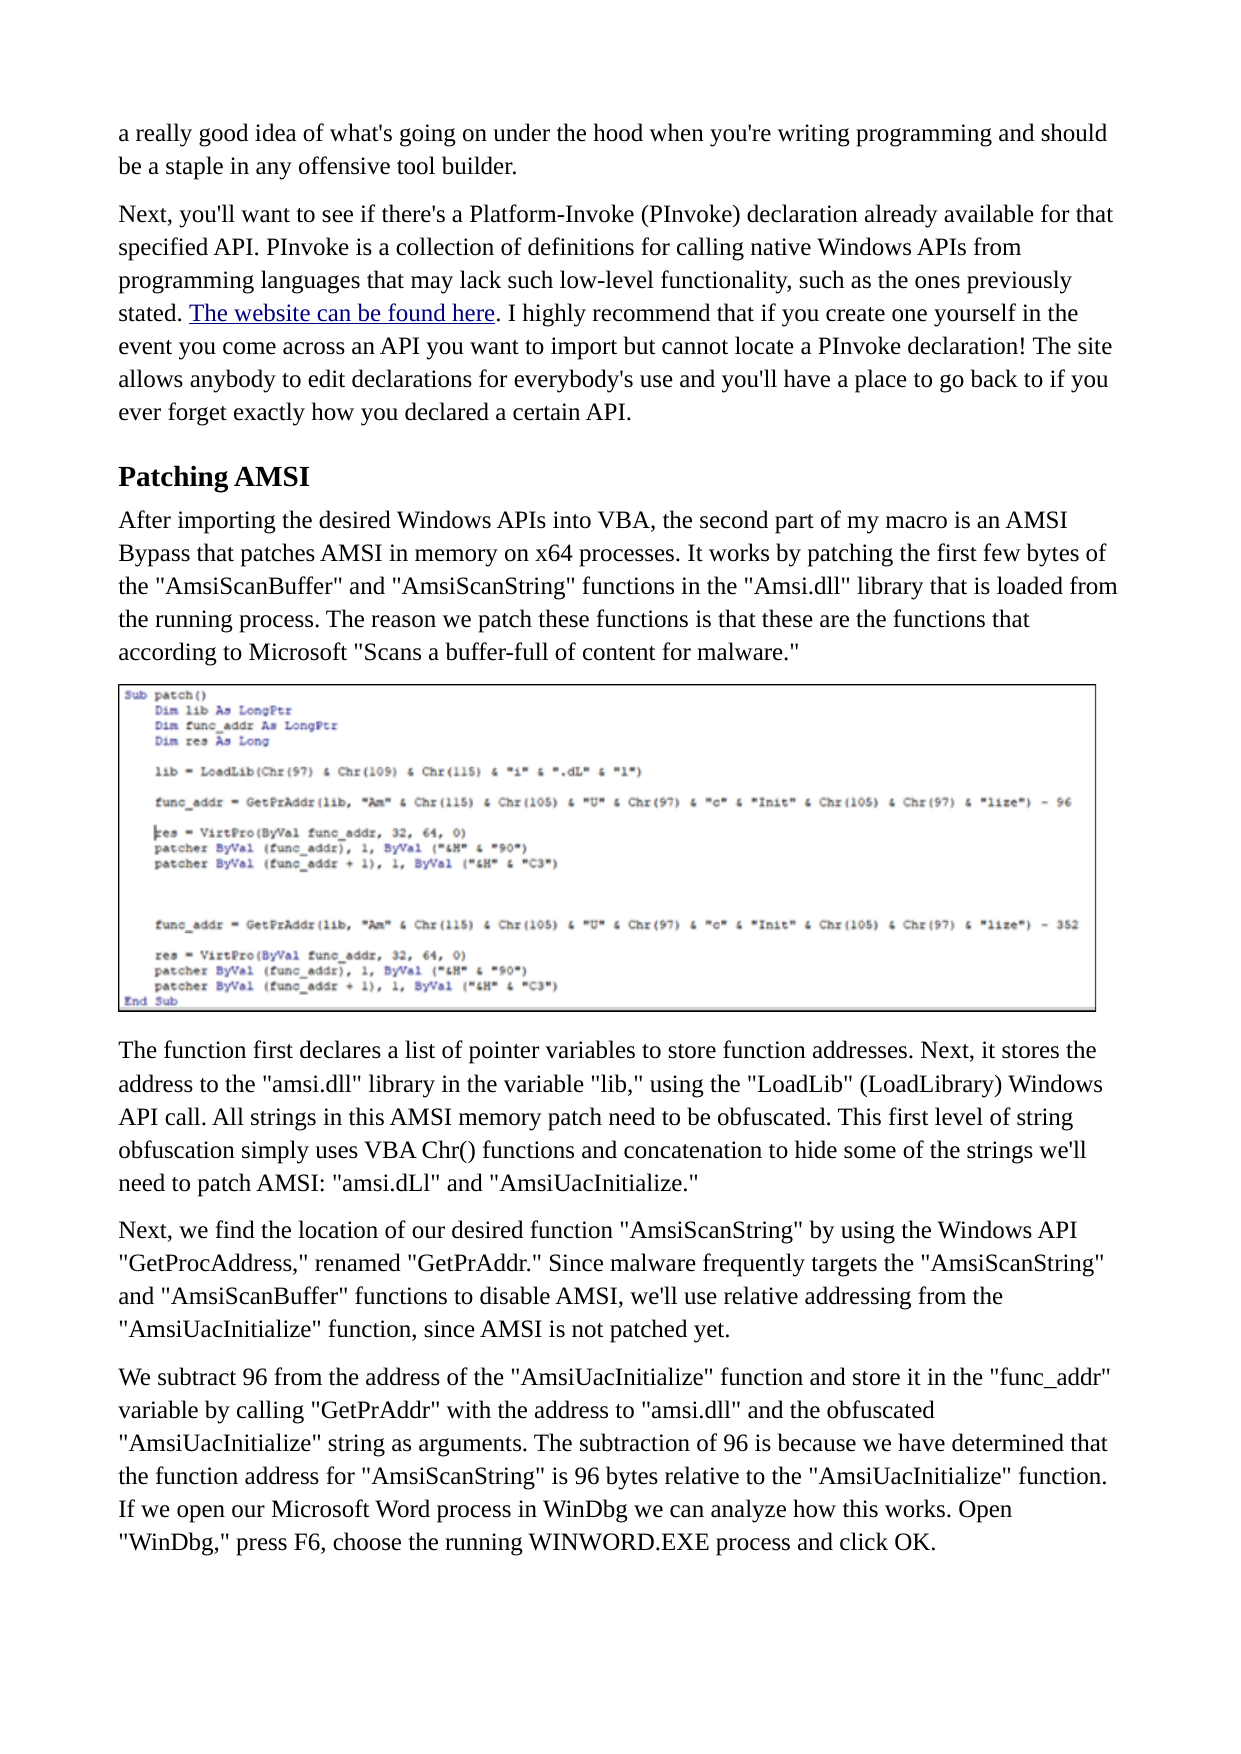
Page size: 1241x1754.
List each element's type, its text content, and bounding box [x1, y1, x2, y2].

picture [118, 684, 1097, 1012]
text a really good idea of what's going on under the hood when you're writing programming and should be a staple in any offensive tool builder. [118, 118, 1122, 180]
text Next, we find the location of our desired function "AmsiScanString" by using the Windows API "GetProcAddress," renamed "GetPrAddr." Since malware frequently targets the "AmsiScanString" and "AmsiScanBuffer" functions to disable AMSI, we'll use relative addressing from the "AmsiUacInitialize" function, since AMSI is not patched yet. [118, 1215, 1122, 1343]
text The function first declares a list of pointer variables to store function addresses. Next, it stores the address to the "amsi.dll" library in the variable "lib," using the "LoadLib" (LoadLibrary) Windows API call. All strings in this AMSI memory patch need to be obfuscated. This first level of string obfuscation simply uses VBA Chr() functions and concatenation to hide some of the strings we'll need to patch AMSI: "amsi.dLl" and "AmsiUacInitialize." [118, 1036, 1122, 1196]
subtitle Patching AMSI [118, 459, 1122, 493]
text Next, you'll want to see if there's a Platform-Invoke (PInvoke) declaration already available for that specified API. PInvoke is a collection of definitions for calling native Windows APIs from programming languages that may lack such low-level functionality, such as the ones previously stated. The website can be found here. I highly recommend that if you create one yourself in the event you come across an API you want to import but cannot locate a PInvoke declaration! The site allows anybody to edit declarations for everybody's use and you'll have a place to go back to if you ever forget exactly how you declared a certain API. [118, 199, 1122, 426]
text After importing the desired Windows APIs into VBA, the second part of my macro is an AMSI Bypass that patches AMSI in memory on x64 processes. It works by patching the first few bytes of the "AmsiScanBuffer" and "AmsiScanString" functions in the "Amsi.dll" library that is loaded from the running process. The reason we patch these functions is that these are the functions that according to Microsoft "Scans a buffer-full of content for malware." [118, 505, 1122, 666]
text We subtract 96 from the address of the "AmsiUacInitialize" function and store it in the "func_addr" variable by calling "GetPrAddr" with the address to "amsi.dll" and the obfuscated "AmsiUacInitialize" string as arguments. The subtraction of 96 is because we have determined that the function address for "AmsiScanString" is 96 bytes relative to the "AmsiUacInitialize" function. If we open our Microsoft Word process in WinDbg we can analyze how this works. Open "WinDbg," press F6, choose the running WINWORD.EXE process and click OK. [118, 1362, 1122, 1556]
